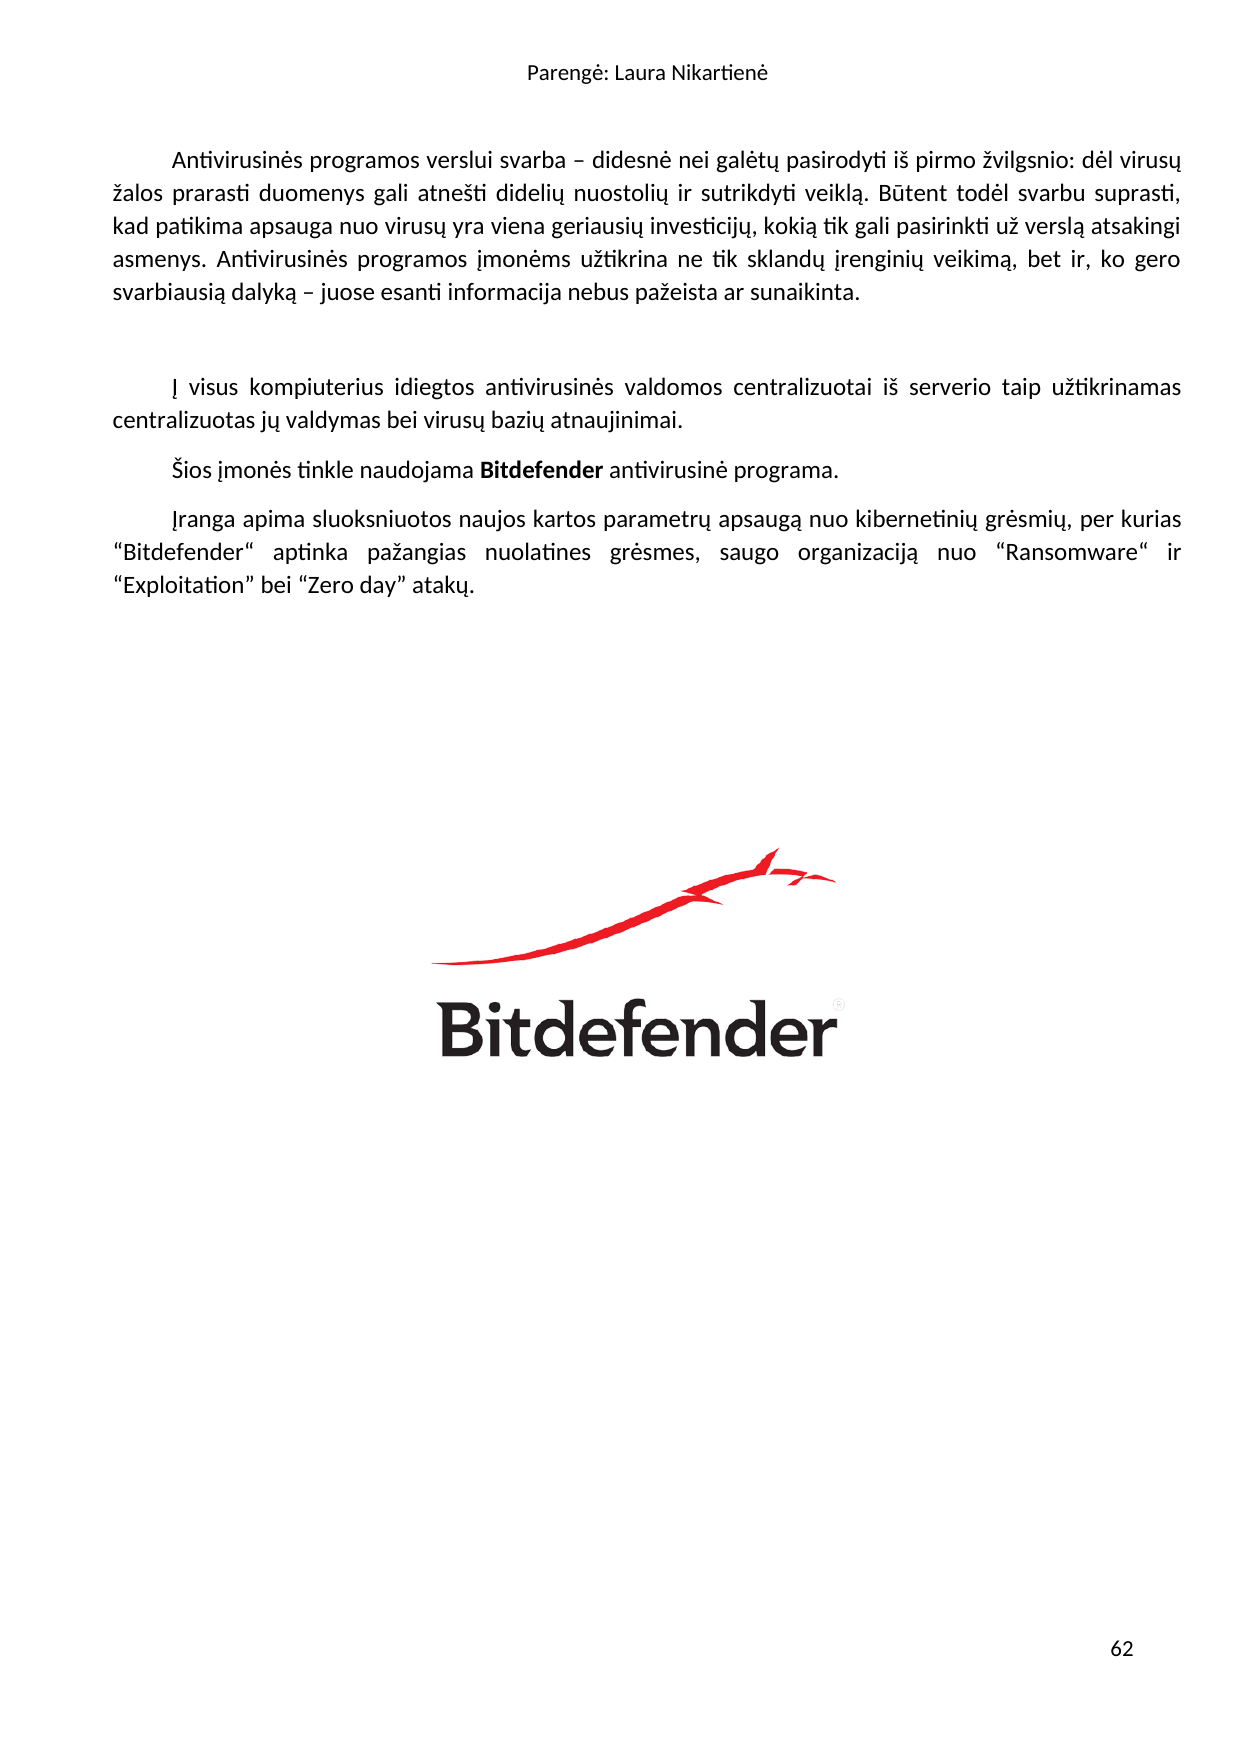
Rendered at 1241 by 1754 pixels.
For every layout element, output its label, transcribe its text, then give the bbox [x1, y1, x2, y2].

text Į visus kompiuterius idiegtos antivirusinės valdomos centralizuotai iš serverio taip užtikrinamas centralizuotas jų valdymas bei virusų bazių atnaujinimai. [112, 372, 1183, 435]
text Antivirusinės programos verslui svarba – didesnė nei galėtų pasirodyti iš pirmo žvilgsnio: dėl virusų žalos prarasti duomenys gali atnešti didelių nuostolių ir sutrikdyti veiklą. Būtent todėl svarbu suprasti, kad patikima apsauga nuo virusų yra viena geriausių investicijų, kokią tik gali pasirinkti už verslą atsakingi asmenys. Antivirusinės programos įmonėms užtikrina ne tik sklandų įrenginių veikimą, bet ir, ko gero svarbiausią dalyką – juose esanti informacija nebus pažeista ar sunaikinta. [112, 144, 1183, 307]
text Šios įmonės tinkle naudojama Bitdefender antivirusinė programa. [112, 454, 1183, 484]
picture [358, 794, 917, 1110]
text Įranga apima sluoksniuotos naujos kartos parametrų apsaugą nuo kibernetinių grėsmių, per kurias “Bitdefender“ aptinka pažangias nuolatines grėsmes, saugo organizaciją nuo “Ransomware“ ir “Exploitation” bei “Zero day” atakų. [112, 504, 1183, 600]
